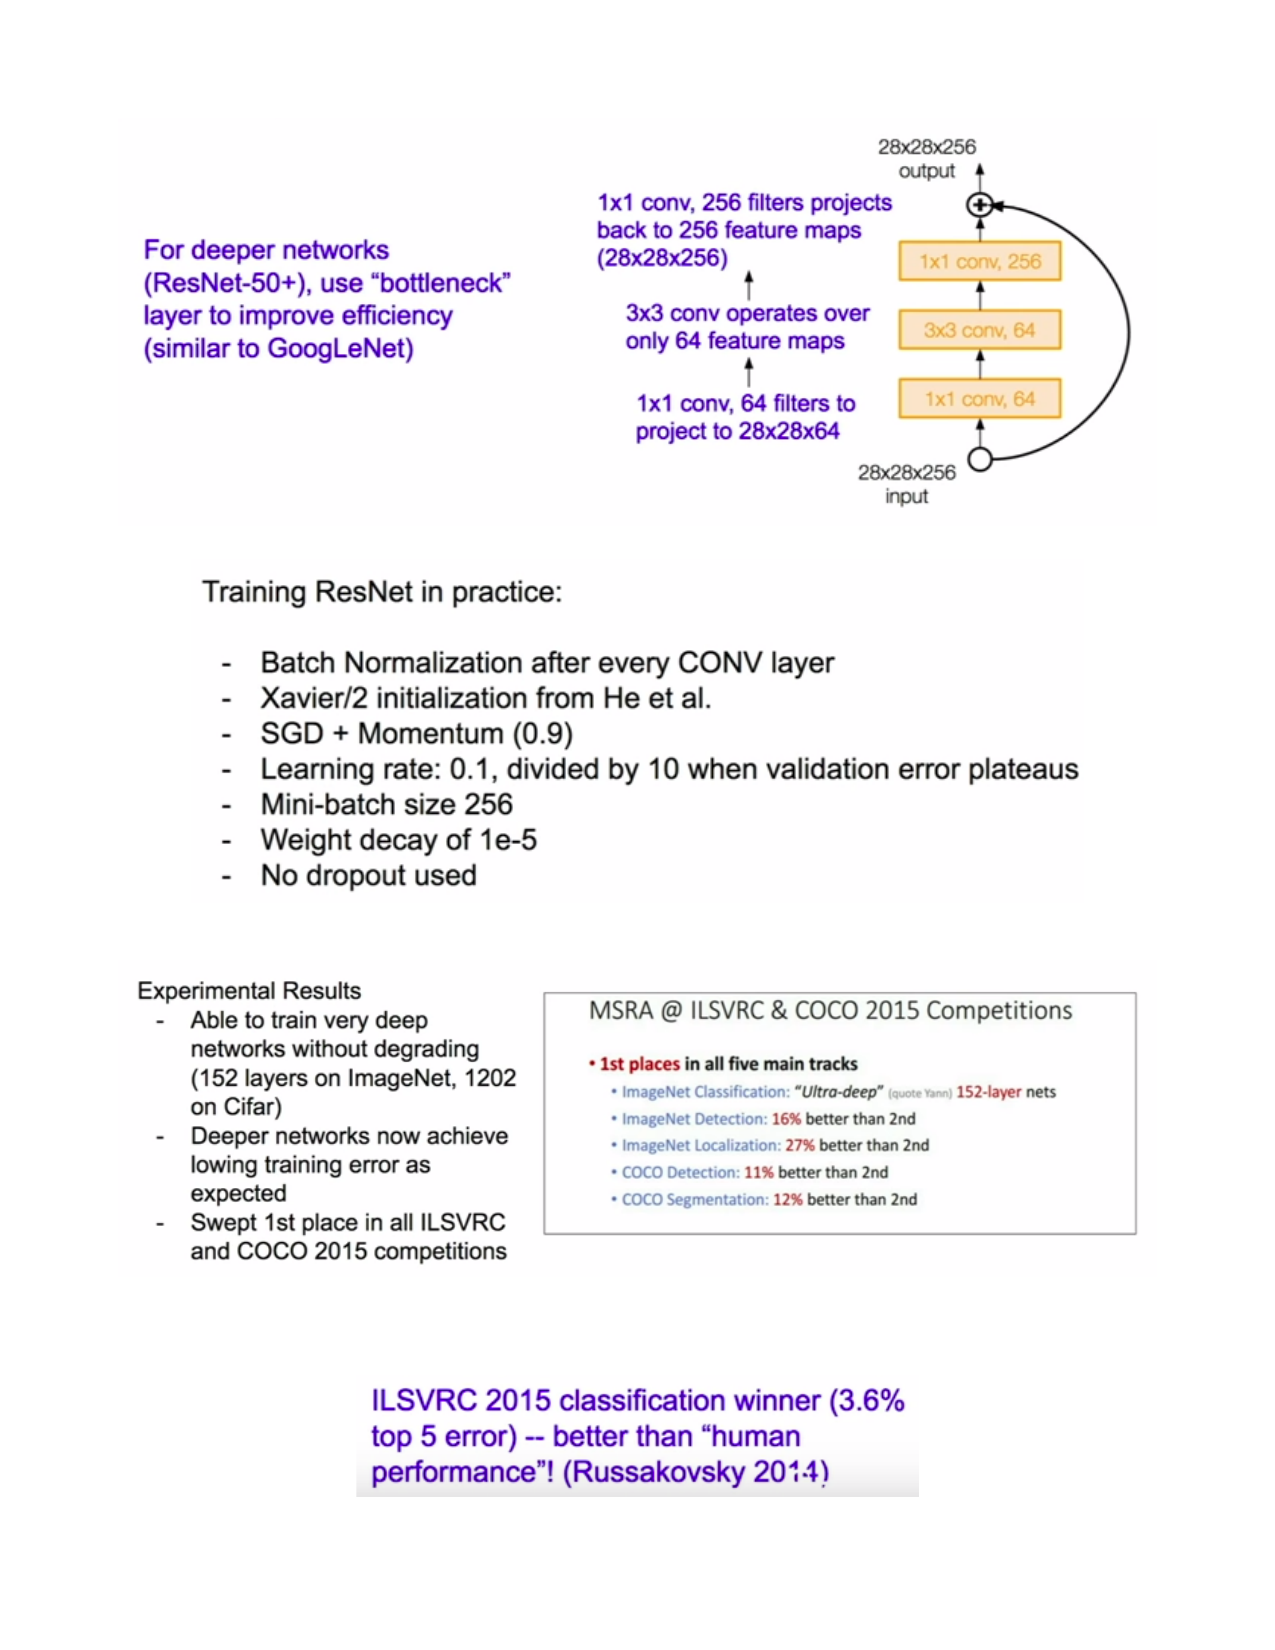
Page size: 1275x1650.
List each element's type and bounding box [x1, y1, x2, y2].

picture [190, 559, 1085, 903]
picture [118, 118, 1157, 526]
picture [356, 1375, 919, 1497]
picture [118, 960, 1157, 1277]
